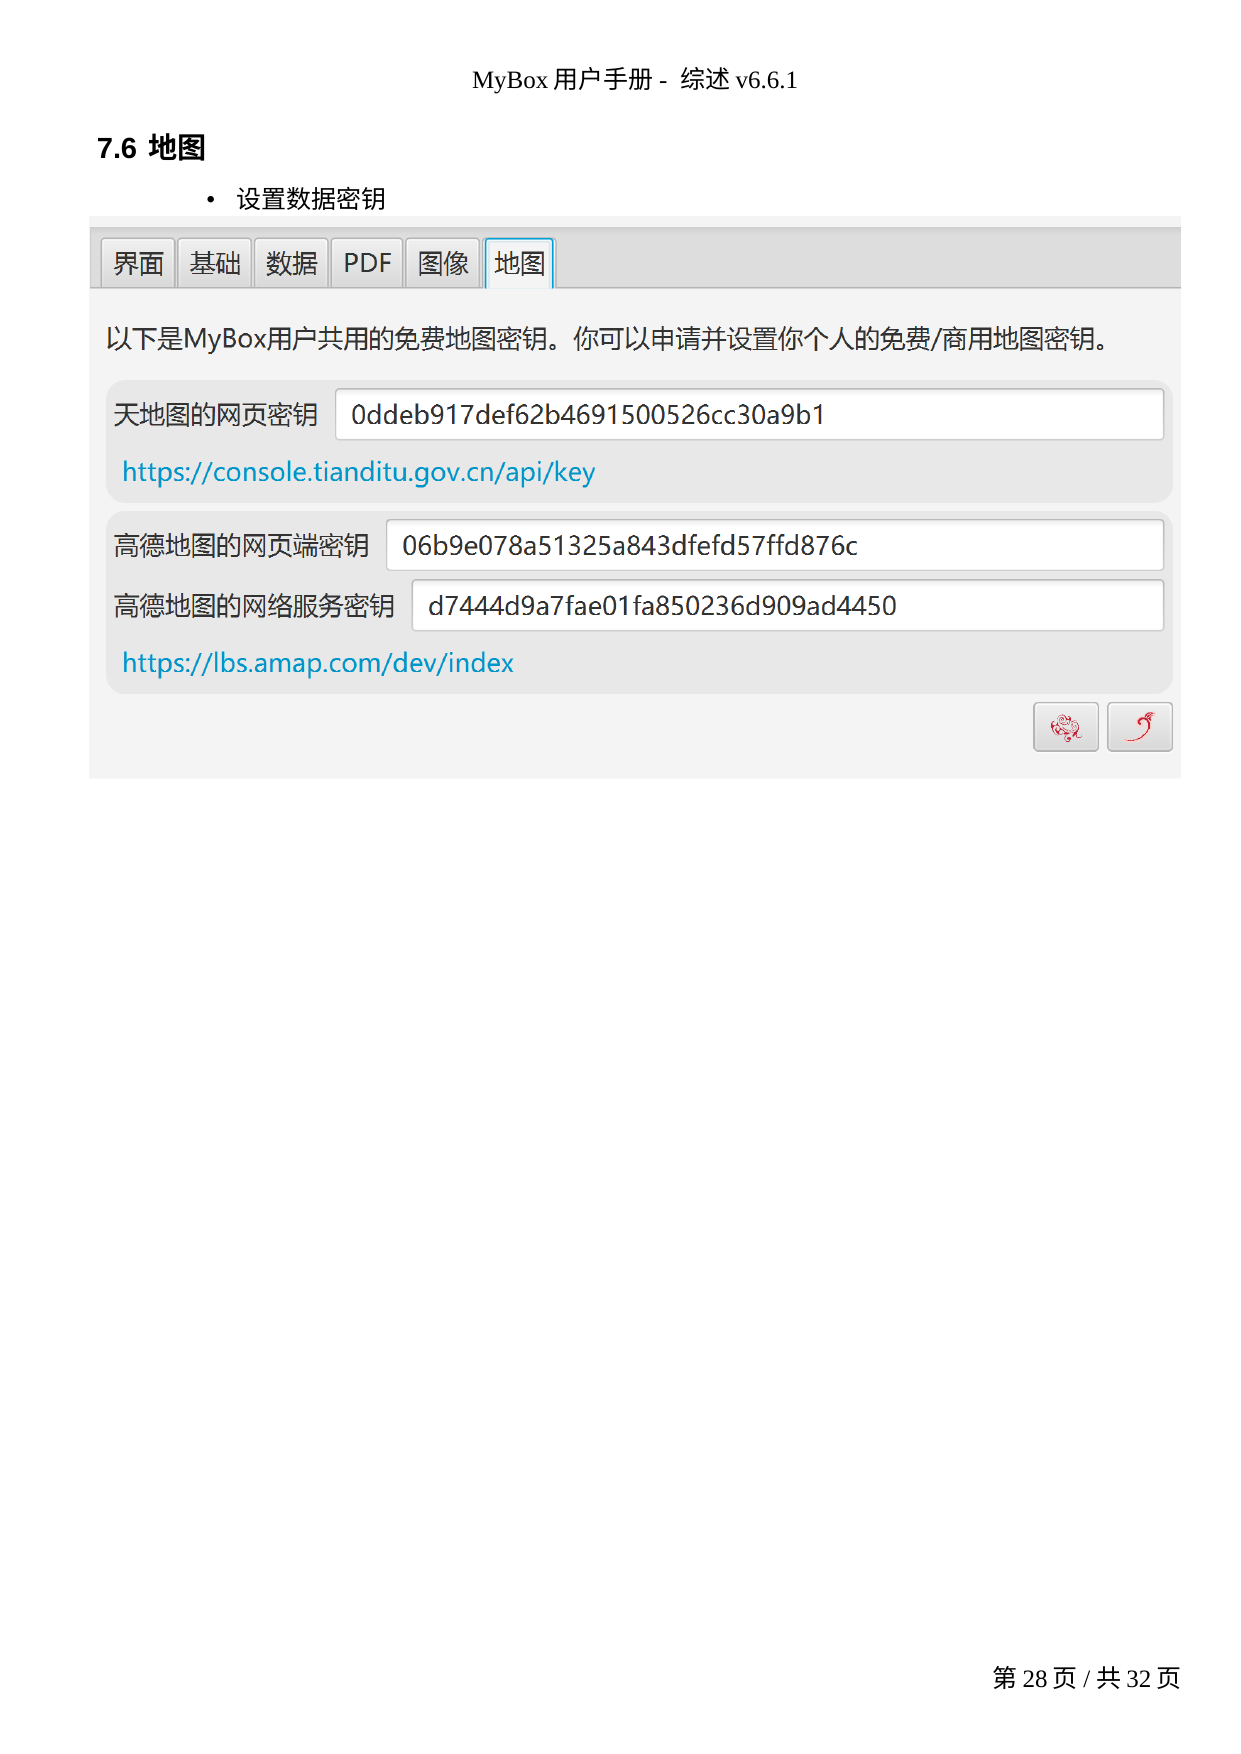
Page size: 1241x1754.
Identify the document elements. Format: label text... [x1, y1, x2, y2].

subtitle 地图 [88, 125, 1181, 167]
list 设置数据密钥 [206, 179, 1181, 215]
picture [88, 215, 1182, 779]
